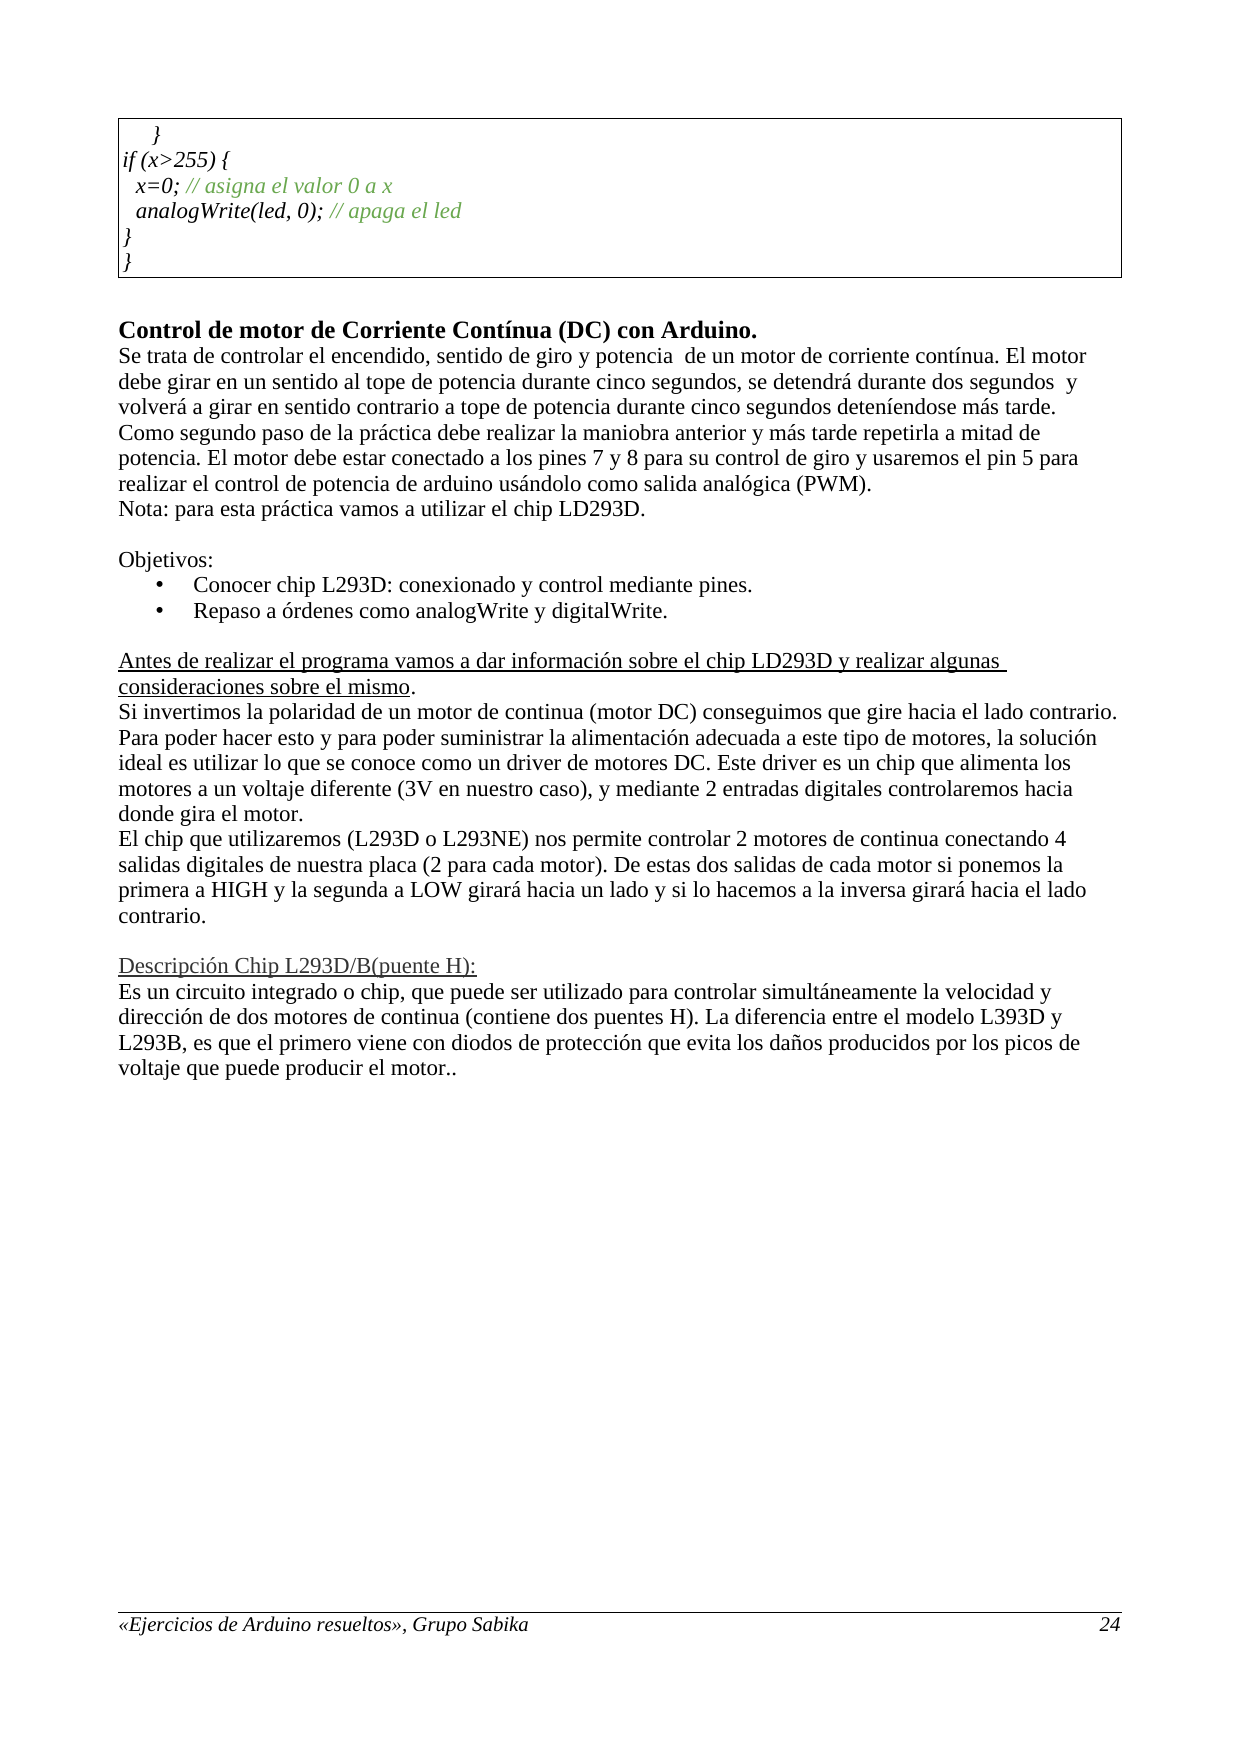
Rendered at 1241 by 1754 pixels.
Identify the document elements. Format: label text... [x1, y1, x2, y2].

text if (x>255) { [119, 143, 1121, 169]
list Conocer chip L293D: conexionado y control mediante pines. [156, 572, 1122, 598]
text Si invertimos la polaridad de un motor de continua (motor DC) conseguimos que gire hacia el lado contrario. Para poder hacer esto y para poder suministrar la alimentación adecuada a este tipo de motores, la solución ideal es utilizar lo que se conoce como un driver de motores DC. Este driver es un chip que alimenta los motores a un voltaje diferente (3V en nuestro caso), y mediante 2 entradas digitales controlaremos hacia donde gira el motor. [310, 699, 1122, 826]
list Repaso a órdenes como analogWrite y digitalWrite. [156, 598, 1122, 623]
text Descripción Chip L293D/B(puente H): [118, 953, 1122, 979]
text Antes de realizar el programa vamos a dar información sobre el chip LD293D y realizar algunas consideraciones sobre el mismo. [118, 648, 1122, 699]
text Nota: para esta práctica vamos a utilizar el chip LD293D. [646, 496, 1122, 521]
text Se trata de controlar el encendido, sentido de giro y potencia de un motor de corriente contínua. El motor debe girar en un sentido al tope de potencia durante cinco segundos, se detendrá durante dos segundos y volverá a girar en sentido contrario a tope de potencia durante cinco segundos deteníendose más tarde. [118, 343, 1122, 420]
text Como segundo paso de la práctica debe realizar la maniobra anterior y más tarde repetirla a mitad de potencia. El motor debe estar conectado a los pines 7 y 8 para su control de giro y usaremos el pin 5 para realizar el control de potencia de arduino usándolo como salida analógica (PWM). [873, 420, 1122, 496]
text Control de motor de Corriente Contínua (DC) con Arduino. [758, 316, 1122, 343]
text analogWrite(led, 0); // apaga el led [237, 194, 1121, 220]
text El chip que utilizaremos (L293D o L293NE) nos permite controlar 2 motores de continua conectando 4 salidas digitales de nuestra placa (2 para cada motor). De estas dos salidas de cada motor si ponemos la primera a HIGH y la segunda a LOW girará hacia un lado y si lo hacemos a la inversa girará hacia el lado contrario. [207, 826, 1122, 928]
text } [133, 220, 1121, 245]
text Objetivos: [214, 547, 1122, 572]
text x=0; // asigna el valor 0 a x [186, 169, 1121, 194]
text } [119, 245, 1121, 277]
text Es un circuito integrado o chip, que puede ser utilizado para controlar simultáneamente la velocidad y dirección de dos motores de continua (contiene dos puentes H). La diferencia entre el modelo L393D y L293B, es que el primero viene con diodos de protección que evita los daños producidos por los picos de voltaje que puede producir el motor.. [457, 979, 1122, 1081]
text } [119, 119, 1121, 143]
